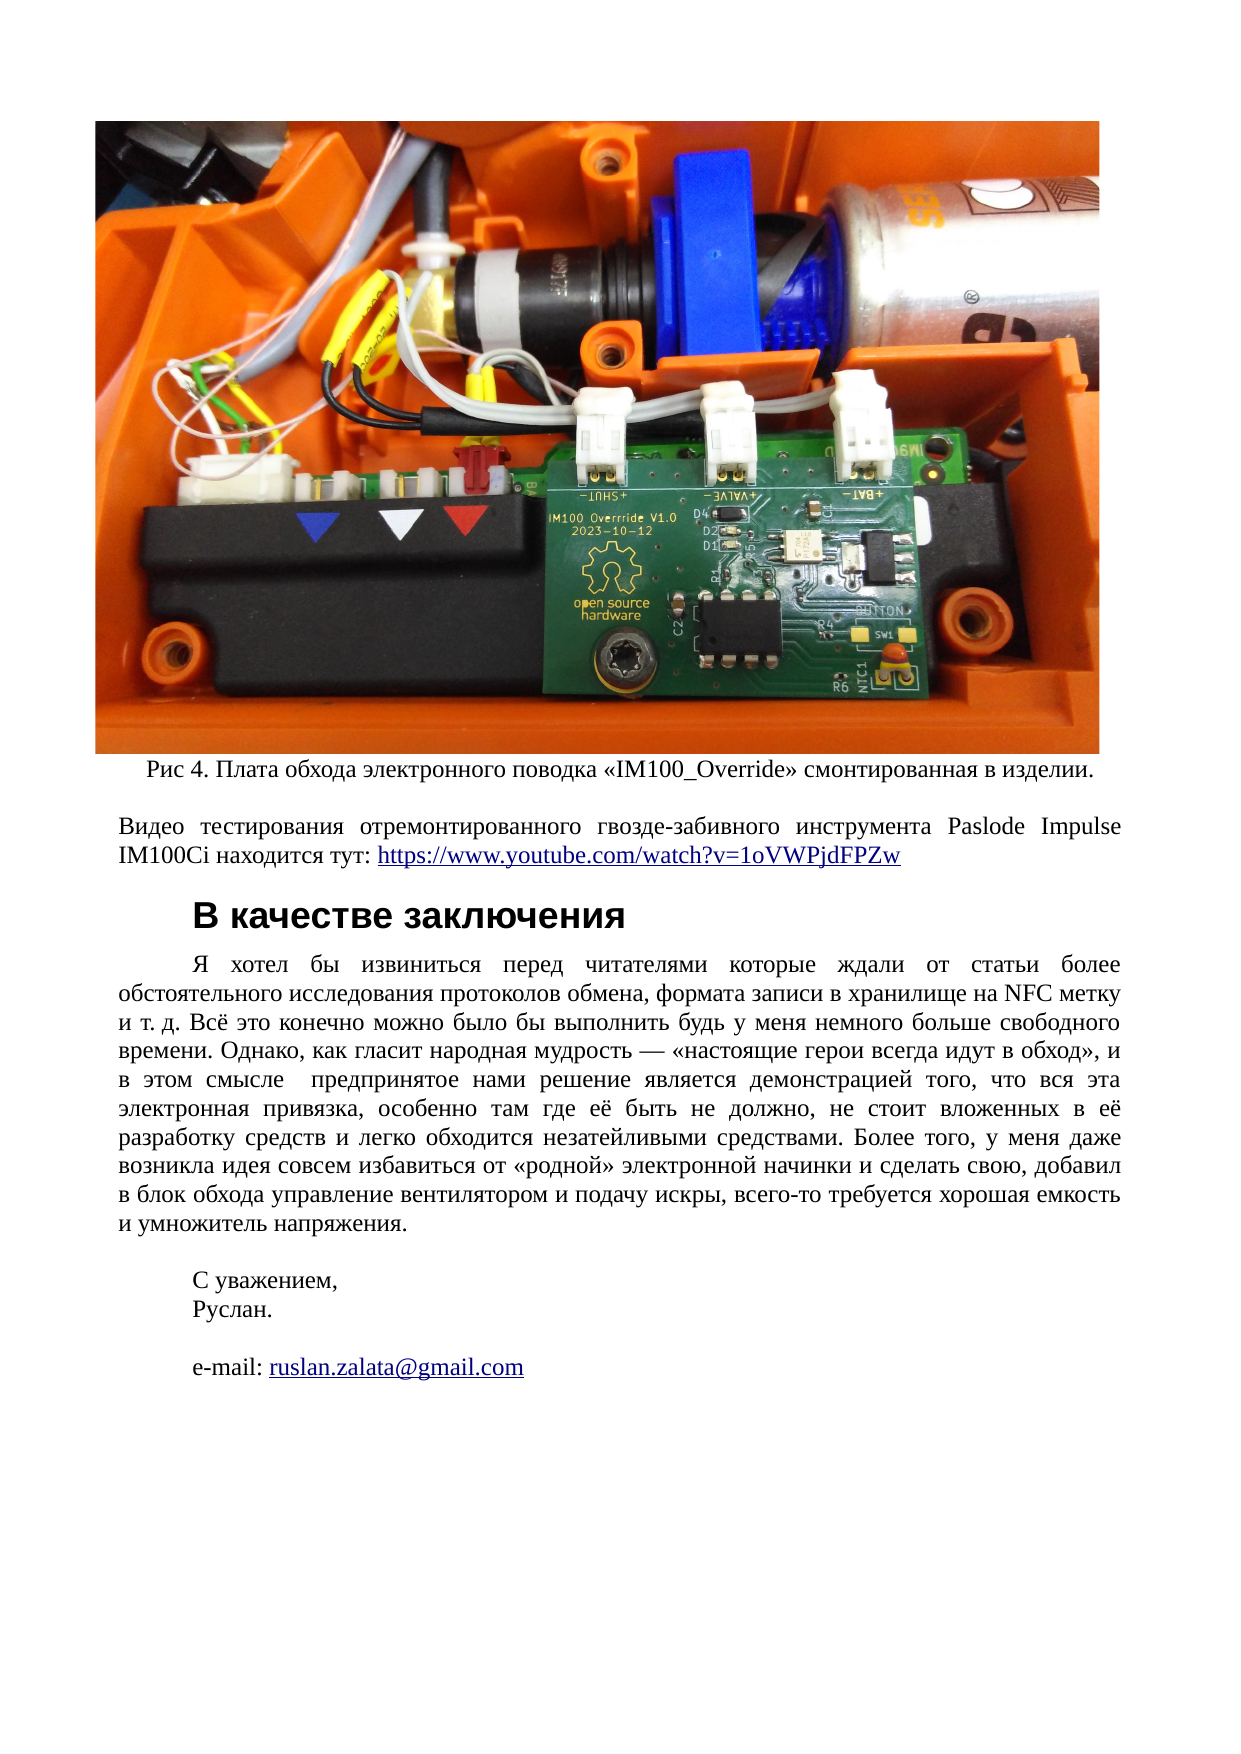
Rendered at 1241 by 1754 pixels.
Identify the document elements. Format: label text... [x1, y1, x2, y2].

text Руслан. [118, 1294, 1122, 1323]
text Рис 4. Плата обхода электронного поводка «IM100_Override» смонтированная в изделии. [118, 118, 1122, 782]
picture [95, 121, 1100, 754]
text e-mail: ruslan.zalata@gmail.com [118, 1352, 1122, 1381]
text Видео тестирования отремонтированного гвозде-забивного инструмента Paslode Impulse IM100Ci находится тут: https://www.youtube.com/watch?v=1oVWPjdFPZw [118, 811, 1122, 869]
subtitle В качестве заключения [118, 894, 1122, 937]
text Я хотел бы извиниться перед читателями которые ждали от статьи более обстоятельного исследования протоколов обмена, формата записи в хранилище на NFC метку и т. д. Всё это конечно можно было бы выполнить будь у меня немного больше свободного времени. Однако, как гласит народная мудрость — «настоящие герои всегда идут в обход», и в этом смысле предпринятое нами решение является демонстрацией того, что вся эта электронная привязка, особенно там где её быть не должно, не стоит вложенных в её разработку средств и легко обходится незатейливыми средствами. Более того, у меня даже возникла идея совсем избавиться от «родной» электронной начинки и сделать свою, добавил в блок обхода управление вентилятором и подачу искры, всего-то требуется хорошая емкость и умножитель напряжения. [118, 949, 1122, 1237]
text С уважением, [118, 1266, 1122, 1294]
